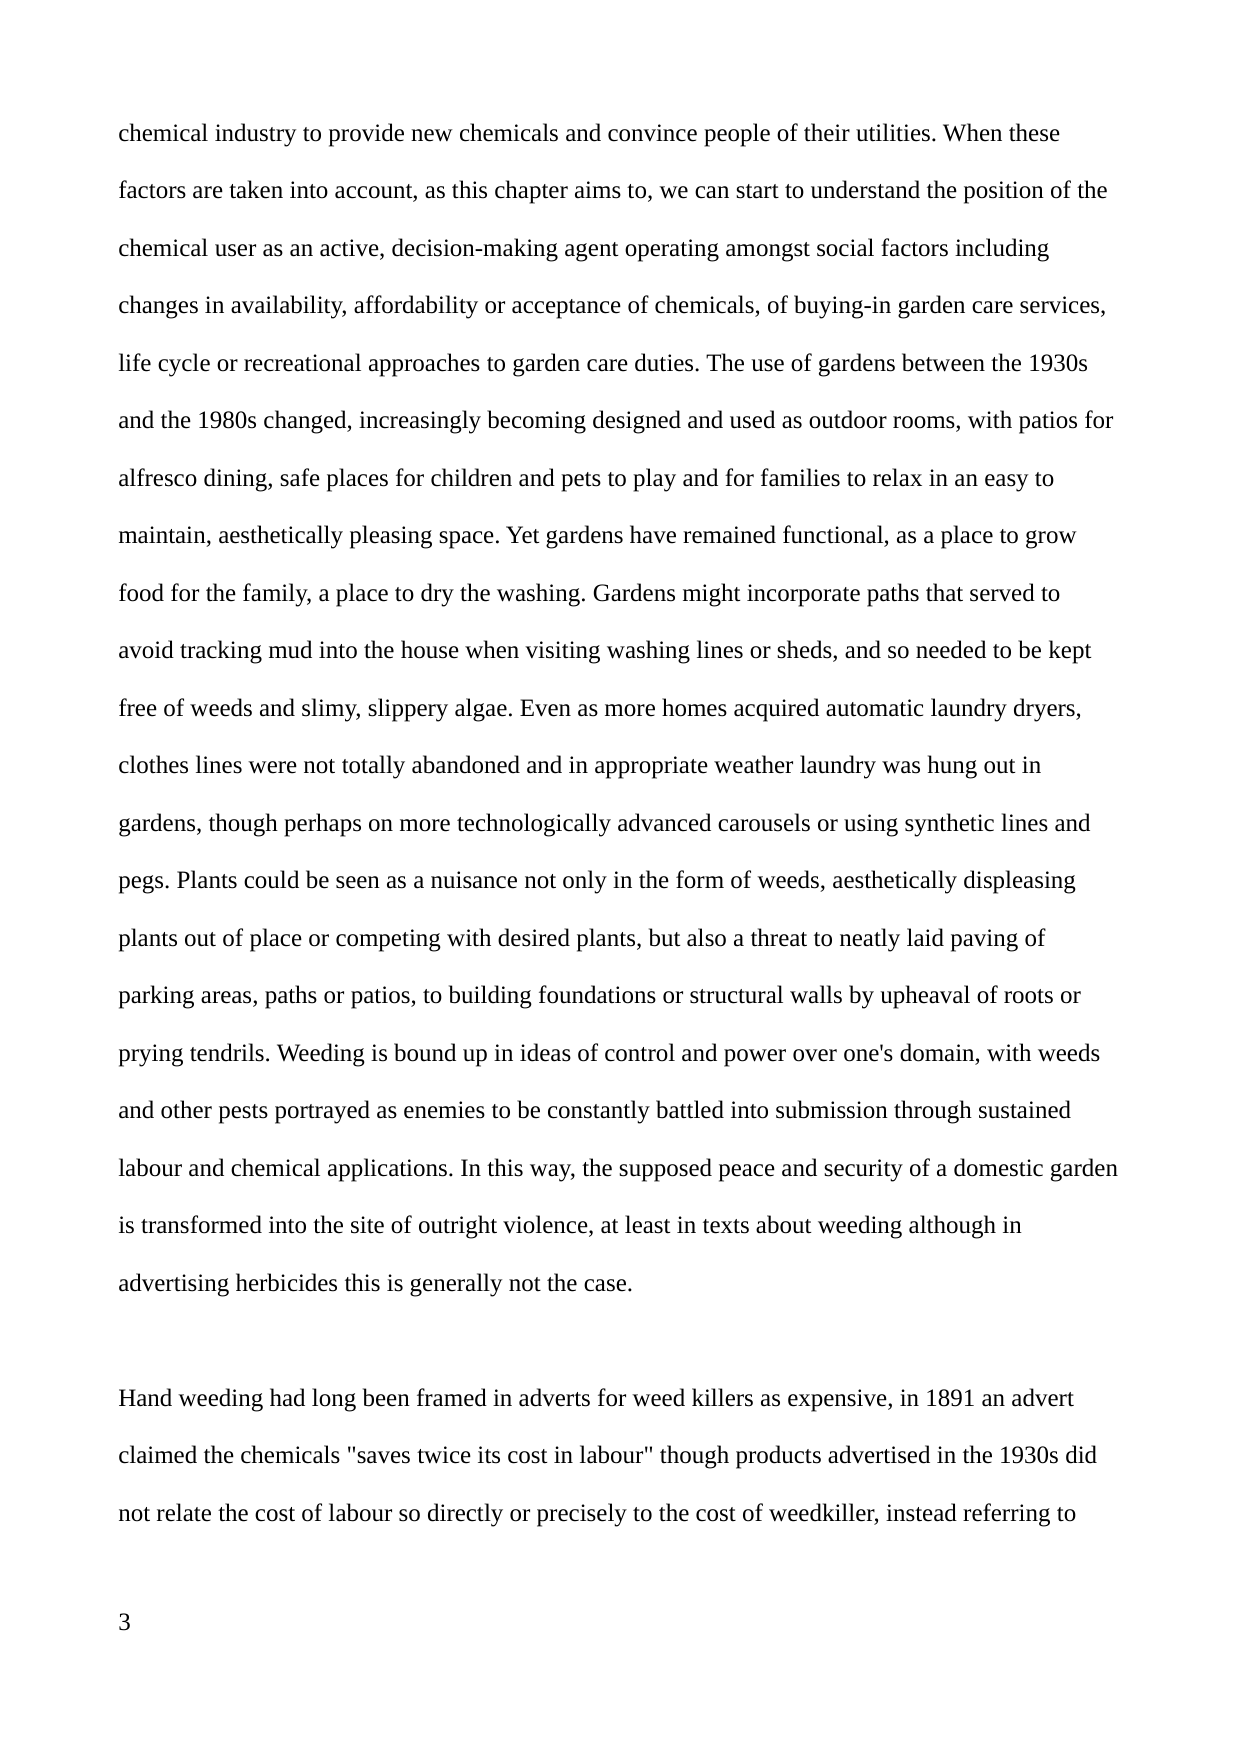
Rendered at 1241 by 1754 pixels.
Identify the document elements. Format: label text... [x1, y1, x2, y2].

text chemical industry to provide new chemicals and convince people of their utilities. When these factors are taken into account, as this chapter aims to, we can start to understand the position of the chemical user as an active, decision-making agent operating amongst social factors including changes in availability, affordability or acceptance of chemicals, of buying-in garden care services, life cycle or recreational approaches to garden care duties. The use of gardens between the 1930s and the 1980s changed, increasingly becoming designed and used as outdoor rooms, with patios for alfresco dining, safe places for children and pets to play and for families to relax in an easy to maintain, aesthetically pleasing space. Yet gardens have remained functional, as a place to grow food for the family, a place to dry the washing. Gardens might incorporate paths that served to avoid tracking mud into the house when visiting washing lines or sheds, and so needed to be kept free of weeds and slimy, slippery algae. Even as more homes acquired automatic laundry dryers, clothes lines were not totally abandoned and in appropriate weather laundry was hung out in gardens, though perhaps on more technologically advanced carousels or using synthetic lines and pegs. Plants could be seen as a nuisance not only in the form of weeds, aesthetically displeasing plants out of place or competing with desired plants, but also a threat to neatly laid paving of parking areas, paths or patios, to building foundations or structural walls by upheaval of roots or prying tendrils. Weeding is bound up in ideas of control and power over one's domain, with weeds and other pests portrayed as enemies to be constantly battled into submission through sustained labour and chemical applications. In this way, the supposed peace and security of a domestic garden is transformed into the site of outright violence, at least in texts about weeding although in advertising herbicides this is generally not the case. [118, 118, 1122, 1297]
text Hand weeding had long been framed in adverts for weed killers as expensive, in 1891 an advert claimed the chemicals "saves twice its cost in labour" though products advertised in the 1930s did not relate the cost of labour so directly or precisely to the cost of weedkiller, instead referring to [118, 1383, 1122, 1527]
